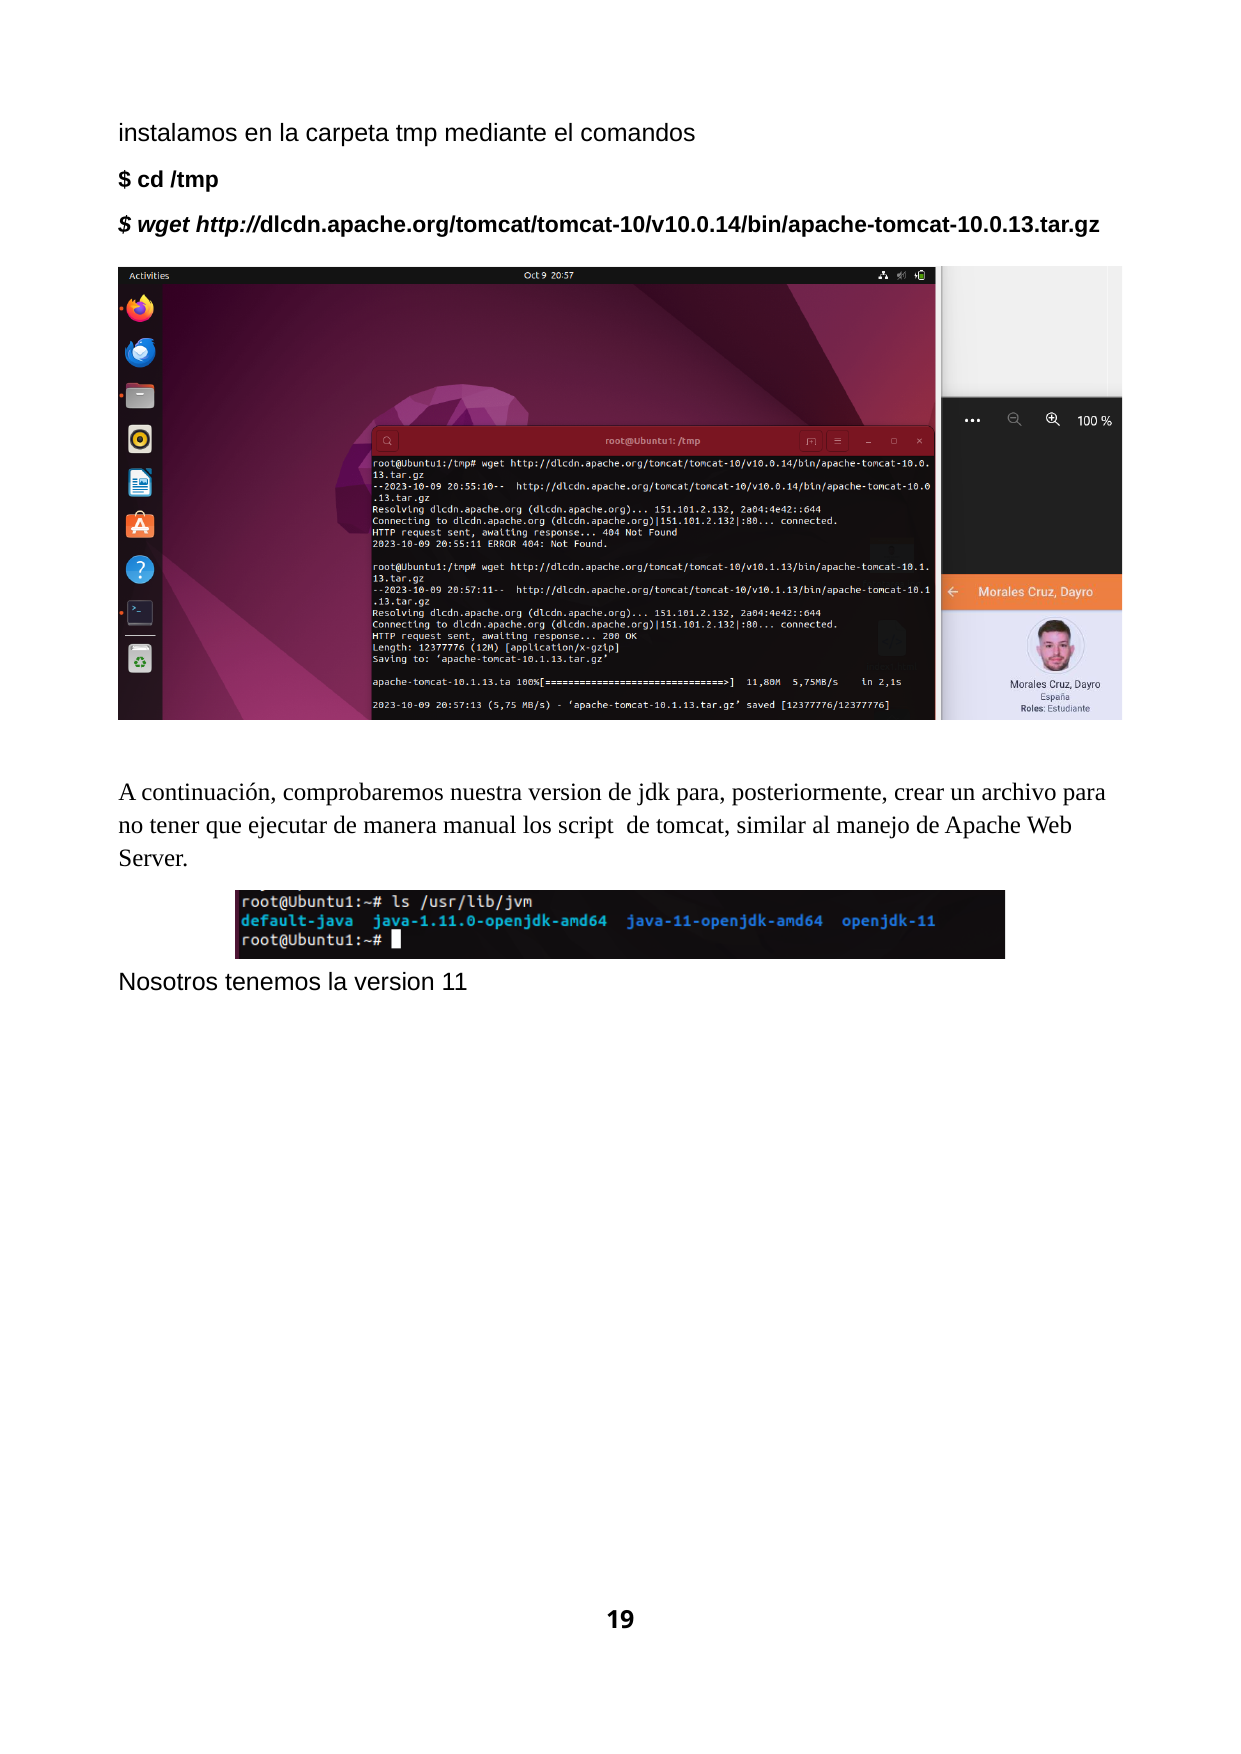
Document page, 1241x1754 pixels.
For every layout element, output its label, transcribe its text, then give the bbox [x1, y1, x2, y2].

text instalamos en la carpeta tmp mediante el comandos [118, 118, 1122, 147]
picture [235, 890, 1005, 959]
text Nosotros tenemos la version 11 [118, 967, 1122, 996]
picture [118, 266, 1123, 720]
text $ wget http://dlcdn.apache.org/tomcat/tomcat-10/v10.0.14/bin/apache-tomcat-10.0.13.tar.gz [118, 211, 1122, 237]
text A continuación, comprobaremos nuestra version de jdk para, posteriormente, crear un archivo para no tener que ejecutar de manera manual los script de tomcat, similar al manejo de Apache Web Server. [118, 777, 1122, 872]
text $ cd /tmp [118, 166, 1122, 192]
